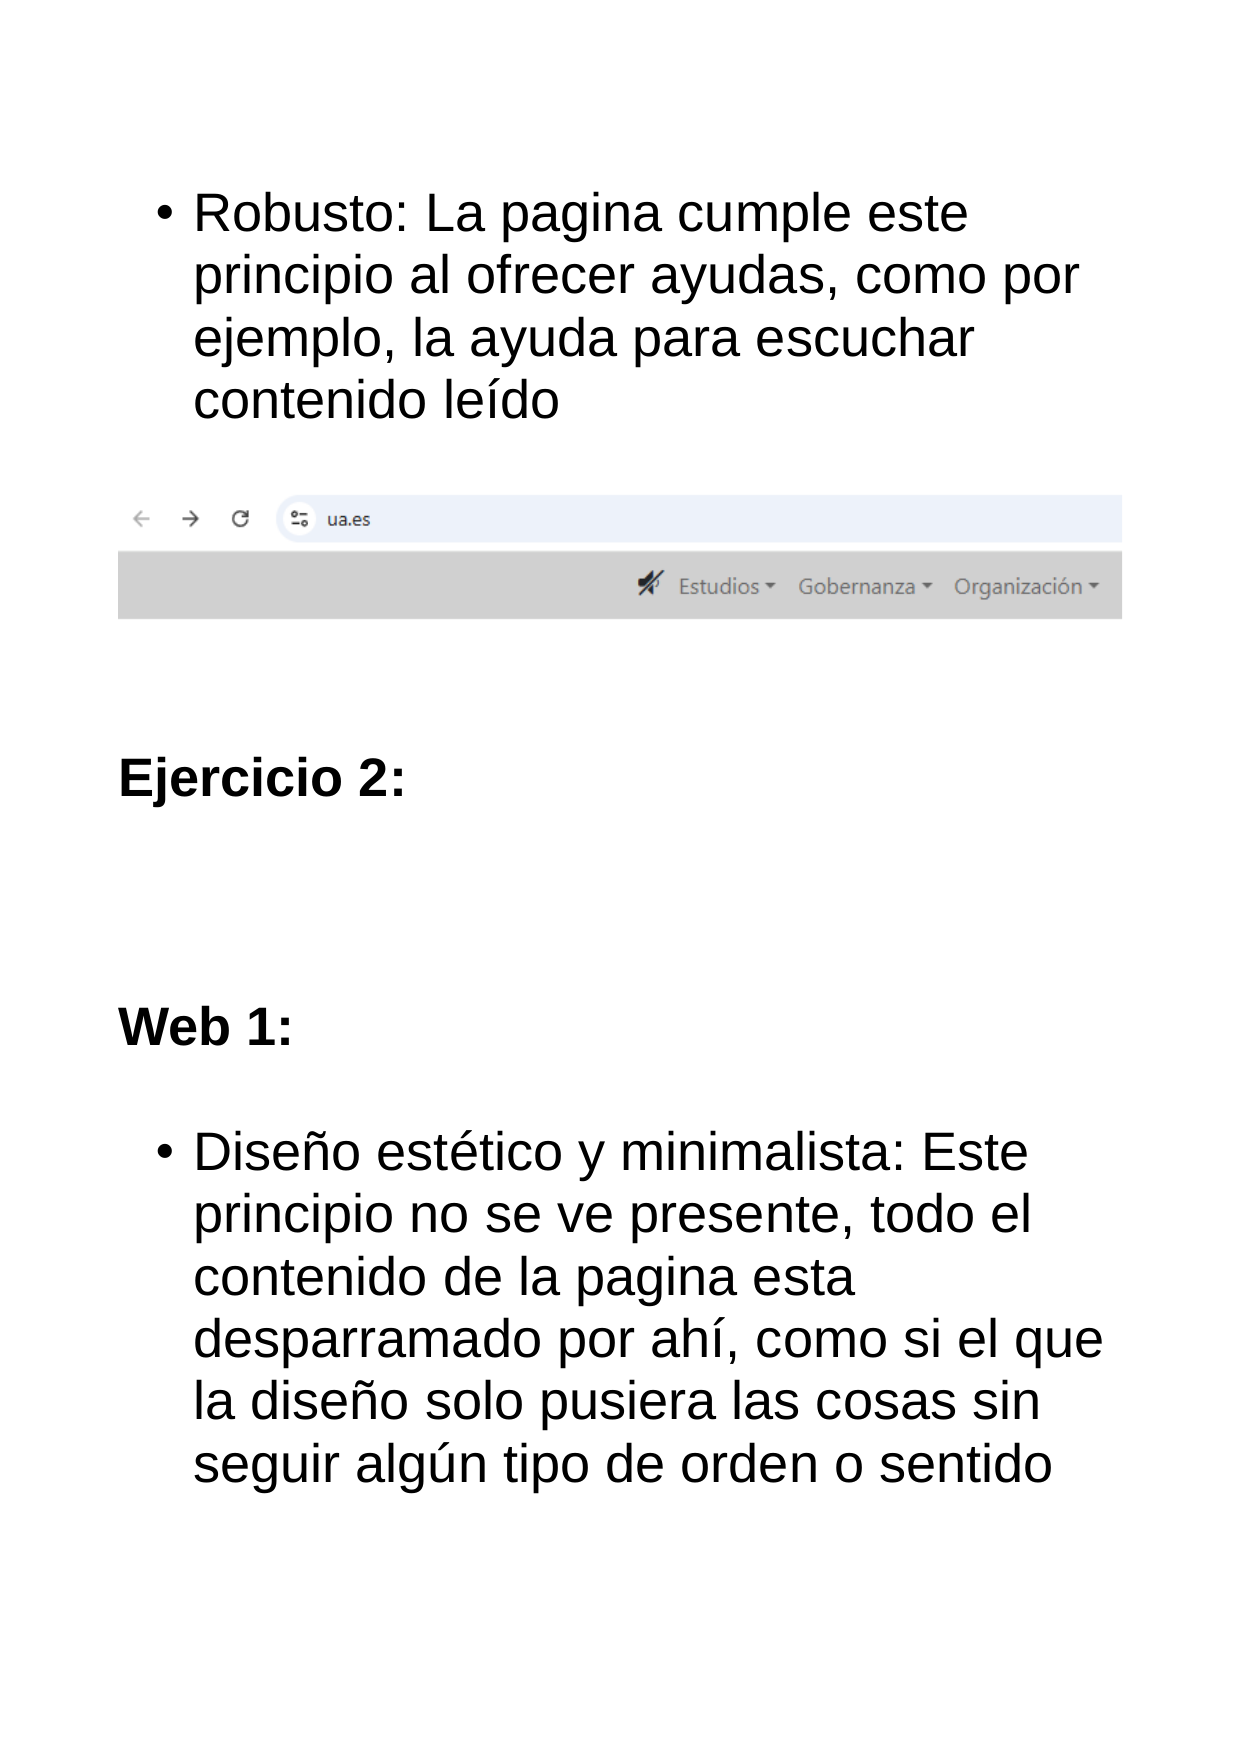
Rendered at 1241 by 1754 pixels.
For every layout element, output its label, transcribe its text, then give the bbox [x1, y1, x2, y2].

list Robusto: La pagina cumple este principio al ofrecer ayudas, como por ejemplo, la ayuda para escuchar contenido leído [156, 180, 1122, 430]
text Web 1: [118, 995, 1122, 1057]
text Ejercicio 2: [118, 746, 1122, 808]
picture [118, 492, 1123, 622]
list Diseño estético y minimalista: Este principio no se ve presente, todo el contenido de la pagina esta desparramado por ahí, como si el que la diseño solo pusiera las cosas sin seguir algún tipo de orden o sentido [156, 1119, 1122, 1493]
